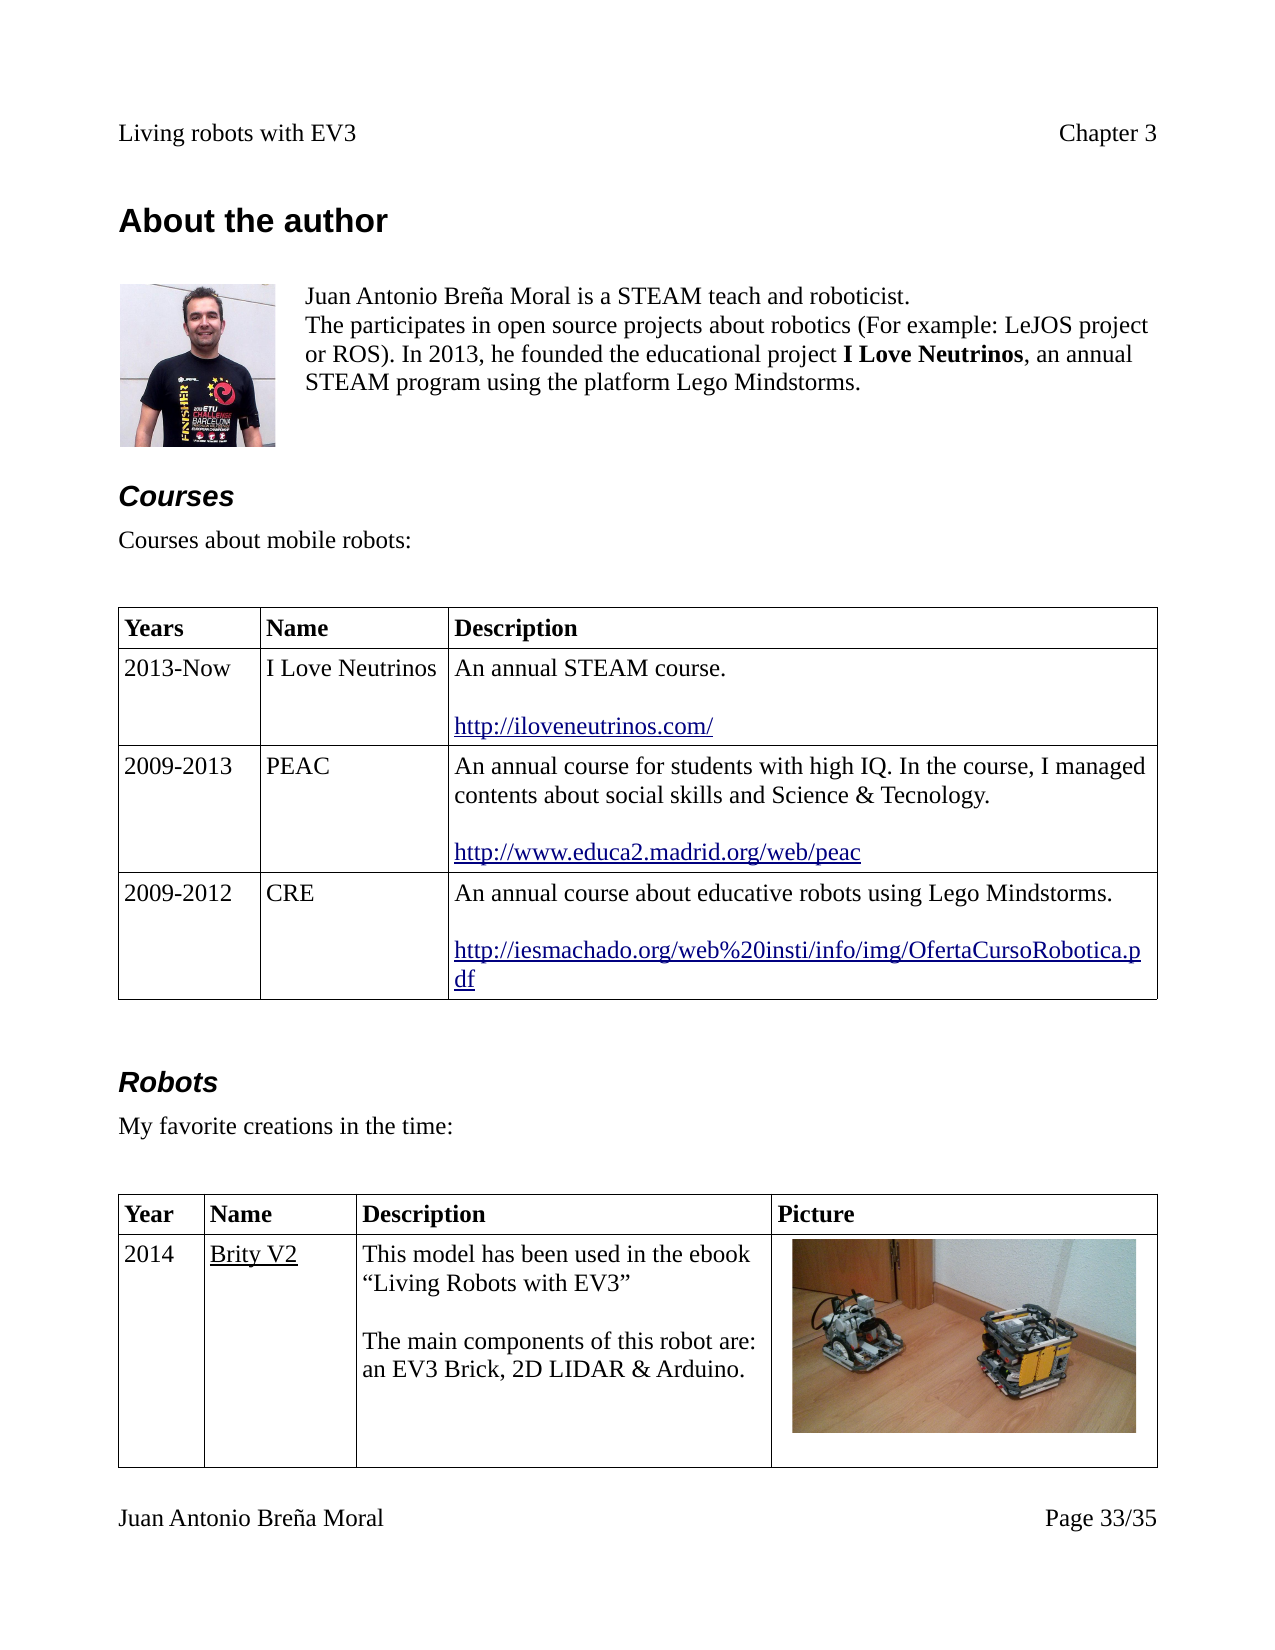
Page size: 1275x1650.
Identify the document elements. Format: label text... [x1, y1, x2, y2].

subtitle Courses [118, 479, 1157, 512]
picture [120, 284, 276, 447]
table_cell This model has been used in the ebook “Living Robots with EV3” The main components of this robot are: an EV3 Brick, 2D LIDAR & Arduino. [357, 1235, 771, 1467]
text Juan Antonio Breña Moral is a STEAM teach and roboticist. [118, 281, 1157, 310]
text Courses about mobile robots: [118, 525, 1157, 553]
table_cell Brity V2 [205, 1235, 356, 1467]
table_cell 2009-2013 [119, 746, 260, 872]
table_cell [772, 1240, 1157, 1467]
table_cell PEAC [261, 746, 448, 872]
table_cell 2009-2012 [119, 873, 260, 998]
table_cell [772, 1235, 1157, 1239]
table_cell An annual course about educative robots using Lego Mindstorms. http://iesmachado.org/web%20insti/info/img/OfertaCursoRobotica.pdf [449, 873, 1157, 998]
table_cell I Love Neutrinos [261, 649, 448, 745]
table_cell An annual STEAM course. http://iloveneutrinos.com/ [449, 649, 1157, 745]
table_cell 2013-Now [119, 649, 260, 745]
subtitle About the author [118, 201, 1157, 240]
text My favorite creations in the time: [118, 1111, 1157, 1140]
table_header Picture [772, 1195, 1157, 1234]
table_cell An annual course for students with high IQ. In the course, I managed contents about social skills and Science & Tecnology. http://www.educa2.madrid.org/web/peac [449, 746, 1157, 872]
table_header Year [119, 1195, 204, 1234]
table_header Name [261, 608, 448, 648]
table_header Name [205, 1195, 356, 1234]
table_cell CRE [261, 873, 448, 998]
subtitle Robots [118, 1065, 1157, 1098]
text The participates in open source projects about robotics (For example: LeJOS project or ROS). In 2013, he founded the educational project I Love Neutrinos, an annual STEAM program using the platform Lego Mindstorms. [276, 310, 1157, 396]
table_header Years [119, 608, 260, 648]
table_header Description [449, 608, 1157, 648]
table_header Description [357, 1195, 771, 1234]
table_cell 2014 [119, 1235, 204, 1467]
picture [792, 1239, 1137, 1433]
